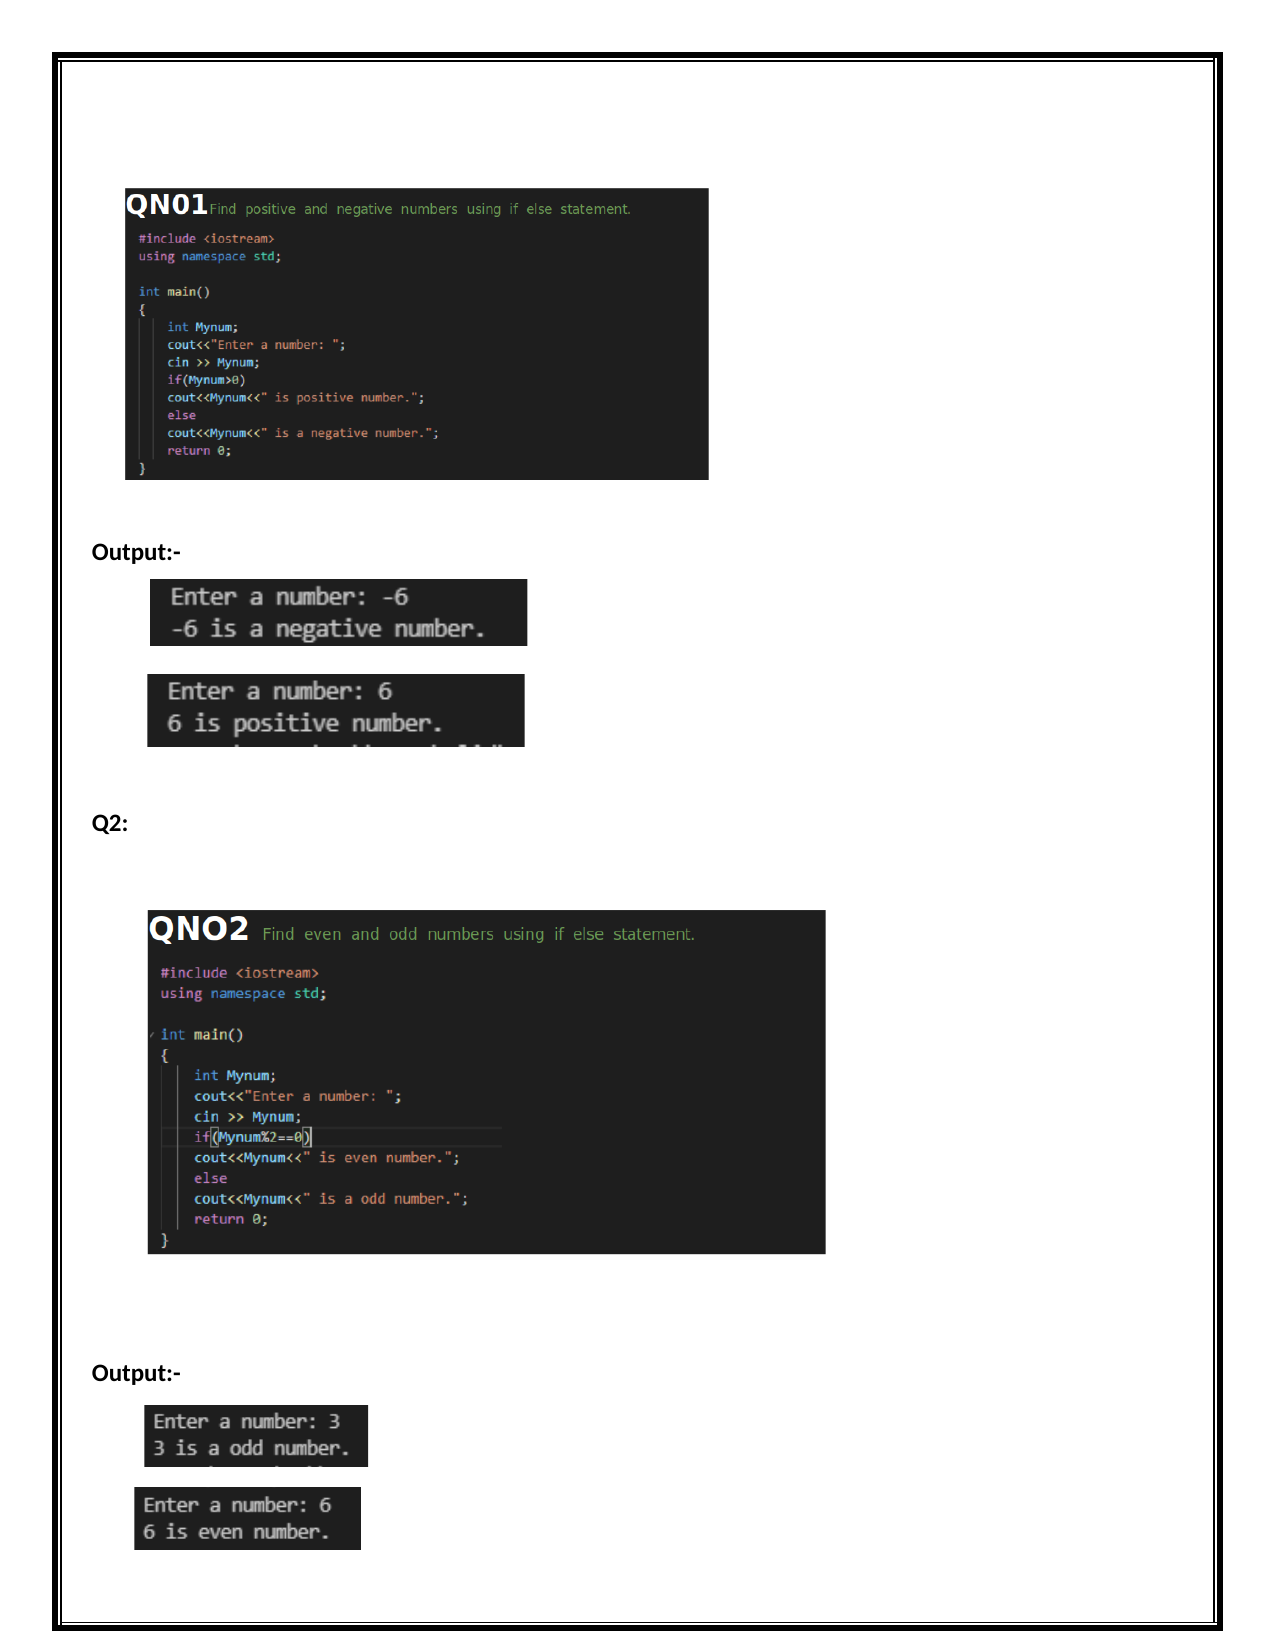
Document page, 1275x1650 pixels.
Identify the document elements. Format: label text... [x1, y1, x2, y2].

text Output:- [92, 536, 1204, 567]
text Output:- [92, 1357, 1204, 1387]
picture [150, 579, 528, 646]
picture [134, 1487, 361, 1550]
picture [144, 1405, 369, 1467]
picture [119, 181, 710, 480]
picture [142, 908, 826, 1256]
picture [147, 674, 525, 747]
text Q2: [92, 808, 1204, 838]
